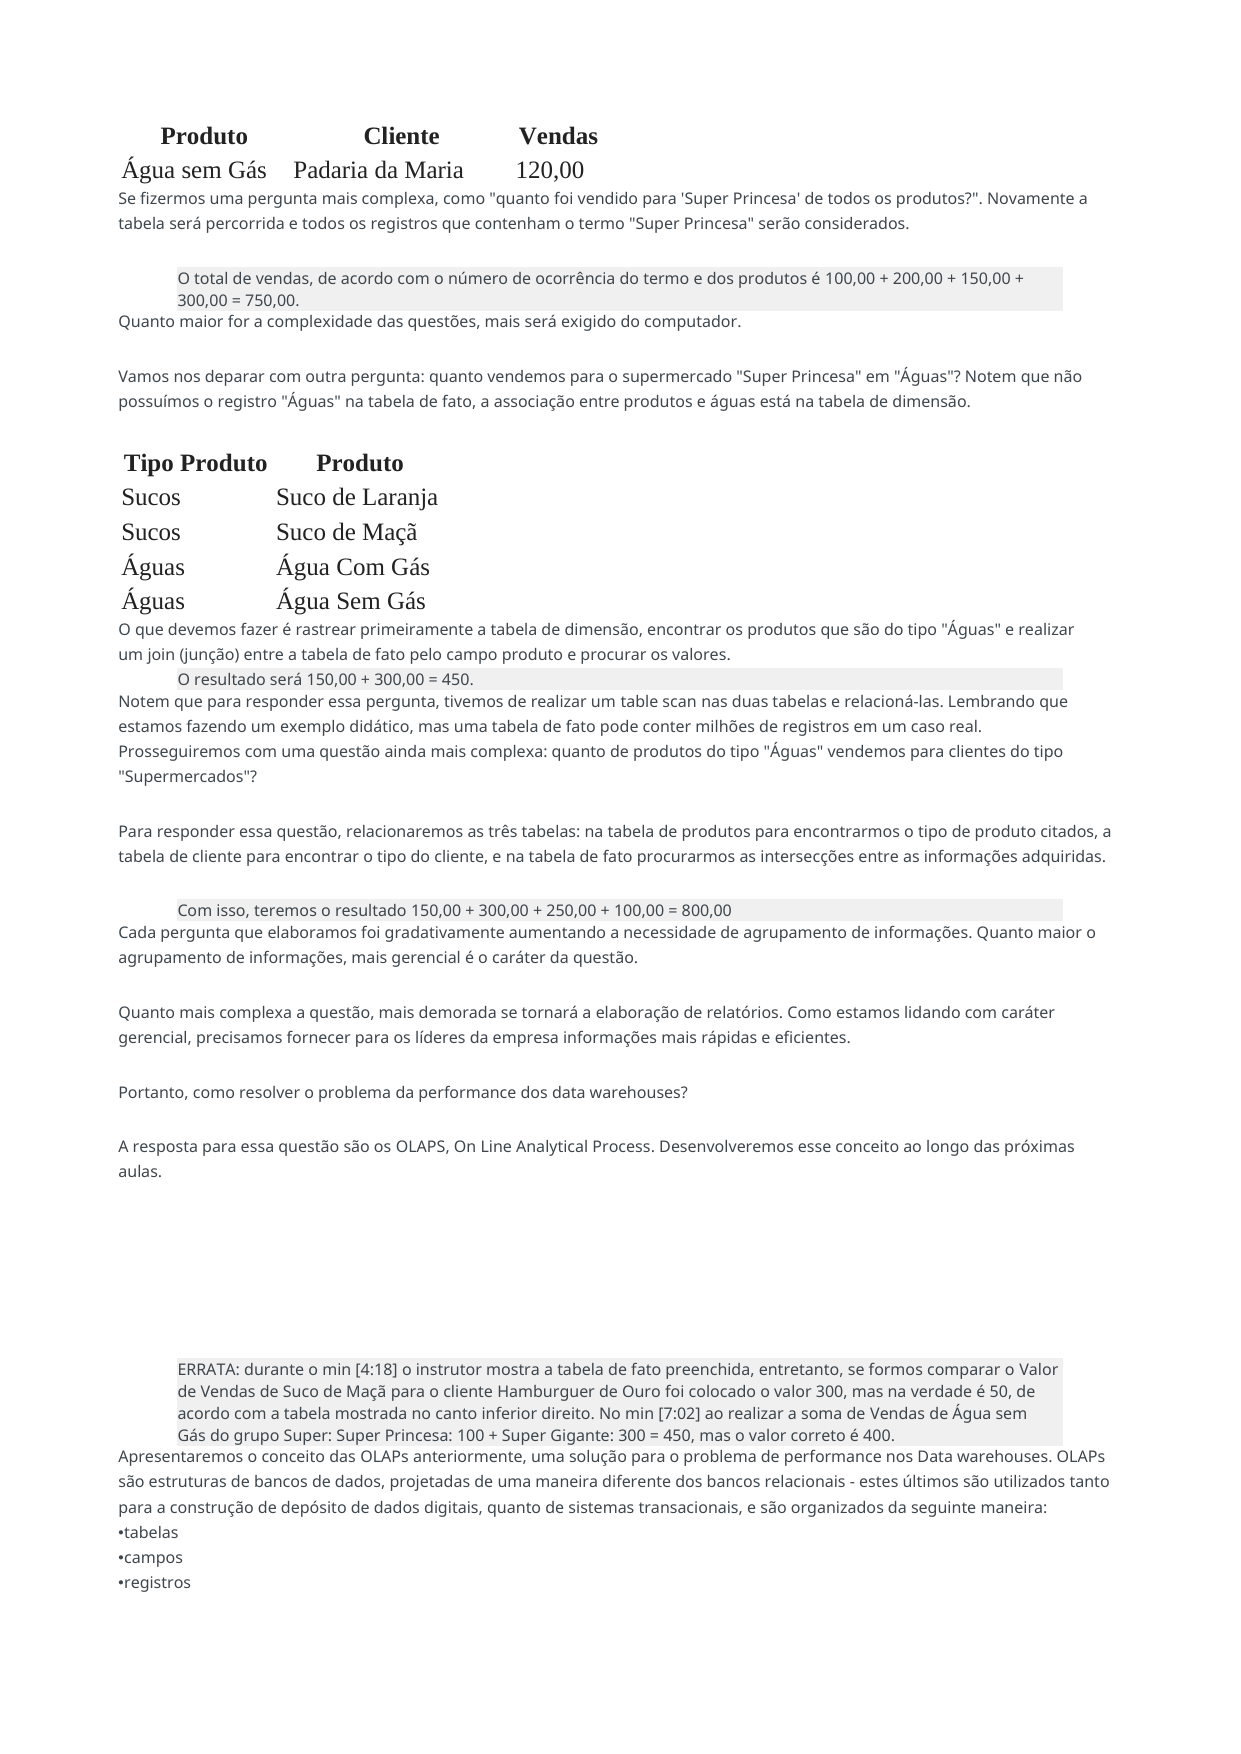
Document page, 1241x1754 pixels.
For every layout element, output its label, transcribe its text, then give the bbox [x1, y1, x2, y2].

text A resposta para essa questão são os OLAPS, On Line Analytical Process. Desenvolveremos esse conceito ao longo das próximas aulas. [118, 1135, 1122, 1182]
table_cell Águas [118, 549, 273, 583]
table_cell Sucos [118, 514, 273, 549]
table_cell Água sem Gás [118, 153, 290, 187]
text O resultado será 150,00 + 300,00 = 450. [177, 668, 1063, 690]
table_header Vendas [513, 118, 604, 153]
list tabelas [118, 1521, 1122, 1543]
table_header Produto [273, 445, 447, 479]
text Se fizermos uma pergunta mais complexa, como "quanto foi vendido para 'Super Princesa' de todos os produtos?". Novamente a tabela será percorrida e todos os registros que contenham o termo "Super Princesa" serão considerados. [118, 187, 1122, 234]
table_cell Sucos [118, 480, 273, 514]
text Para responder essa questão, relacionaremos as três tabelas: na tabela de produtos para encontrarmos o tipo de produto citados, a tabela de cliente para encontrar o tipo do cliente, e na tabela de fato procurarmos as intersecções entre as informações adquiridas. [118, 820, 1122, 867]
table_cell Padaria da Maria [290, 153, 512, 187]
text Com isso, teremos o resultado 150,00 + 300,00 + 250,00 + 100,00 = 800,00 [177, 899, 1063, 921]
table_cell Água Com Gás [273, 549, 447, 583]
table_header Produto [118, 118, 290, 153]
text Cada pergunta que elaboramos foi gradativamente aumentando a necessidade de agrupamento de informações. Quanto maior o agrupamento de informações, mais gerencial é o caráter da questão. [118, 921, 1122, 968]
table_header Tipo Produto [118, 445, 273, 479]
table_cell Águas [118, 583, 273, 618]
text Vamos nos deparar com outra pergunta: quanto vendemos para o supermercado "Super Princesa" em "Águas"? Notem que não possuímos o registro "Águas" na tabela de fato, a associação entre produtos e águas está na tabela de dimensão. [118, 365, 1122, 412]
table_cell Água Sem Gás [273, 583, 447, 618]
text Notem que para responder essa pergunta, tivemos de realizar um table scan nas duas tabelas e relacioná-las. Lembrando que estamos fazendo um exemplo didático, mas uma tabela de fato pode conter milhões de registros em um caso real. [118, 690, 1122, 737]
text Quanto maior for a complexidade das questões, mais será exigido do computador. [118, 311, 1122, 333]
table_cell Suco de Maçã [273, 514, 447, 549]
list registros [118, 1571, 1122, 1593]
table_header Cliente [290, 118, 512, 153]
text Apresentaremos o conceito das OLAPs anteriormente, uma solução para o problema de performance nos Data warehouses. OLAPs são estruturas de bancos de dados, projetadas de uma maneira diferente dos bancos relacionais - estes últimos são utilizados tanto para a construção de depósito de dados digitais, quanto de sistemas transacionais, e são organizados da seguinte maneira: [118, 1446, 1122, 1518]
text Prosseguiremos com uma questão ainda mais complexa: quanto de produtos do tipo "Águas" vendemos para clientes do tipo "Supermercados"? [118, 740, 1122, 787]
text O total de vendas, de acordo com o número de ocorrência do termo e dos produtos é 100,00 + 200,00 + 150,00 + 300,00 = 750,00. [177, 267, 1063, 311]
text ERRATA: durante o min [4:18] o instrutor mostra a tabela de fato preenchida, entretanto, se formos comparar o Valor de Vendas de Suco de Maçã para o cliente Hamburguer de Ouro foi colocado o valor 300, mas na verdade é 50, de acordo com a tabela mostrada no canto inferior direito. No min [7:02] ao realizar a soma de Vendas de Água sem Gás do grupo Super: Super Princesa: 100 + Super Gigante: 300 = 450, mas o valor correto é 400. [177, 1358, 1063, 1446]
table_cell 120,00 [513, 153, 604, 187]
text O que devemos fazer é rastrear primeiramente a tabela de dimensão, encontrar os produtos que são do tipo "Águas" e realizar um join (junção) entre a tabela de fato pelo campo produto e procurar os valores. [118, 618, 1122, 665]
table_cell Suco de Laranja [273, 480, 447, 514]
text Quanto mais complexa a questão, mais demorada se tornará a elaboração de relatórios. Como estamos lidando com caráter gerencial, precisamos fornecer para os líderes da empresa informações mais rápidas e eficientes. [118, 1001, 1122, 1048]
list campos [118, 1546, 1122, 1568]
text Portanto, como resolver o problema da performance dos data warehouses? [118, 1081, 1122, 1103]
